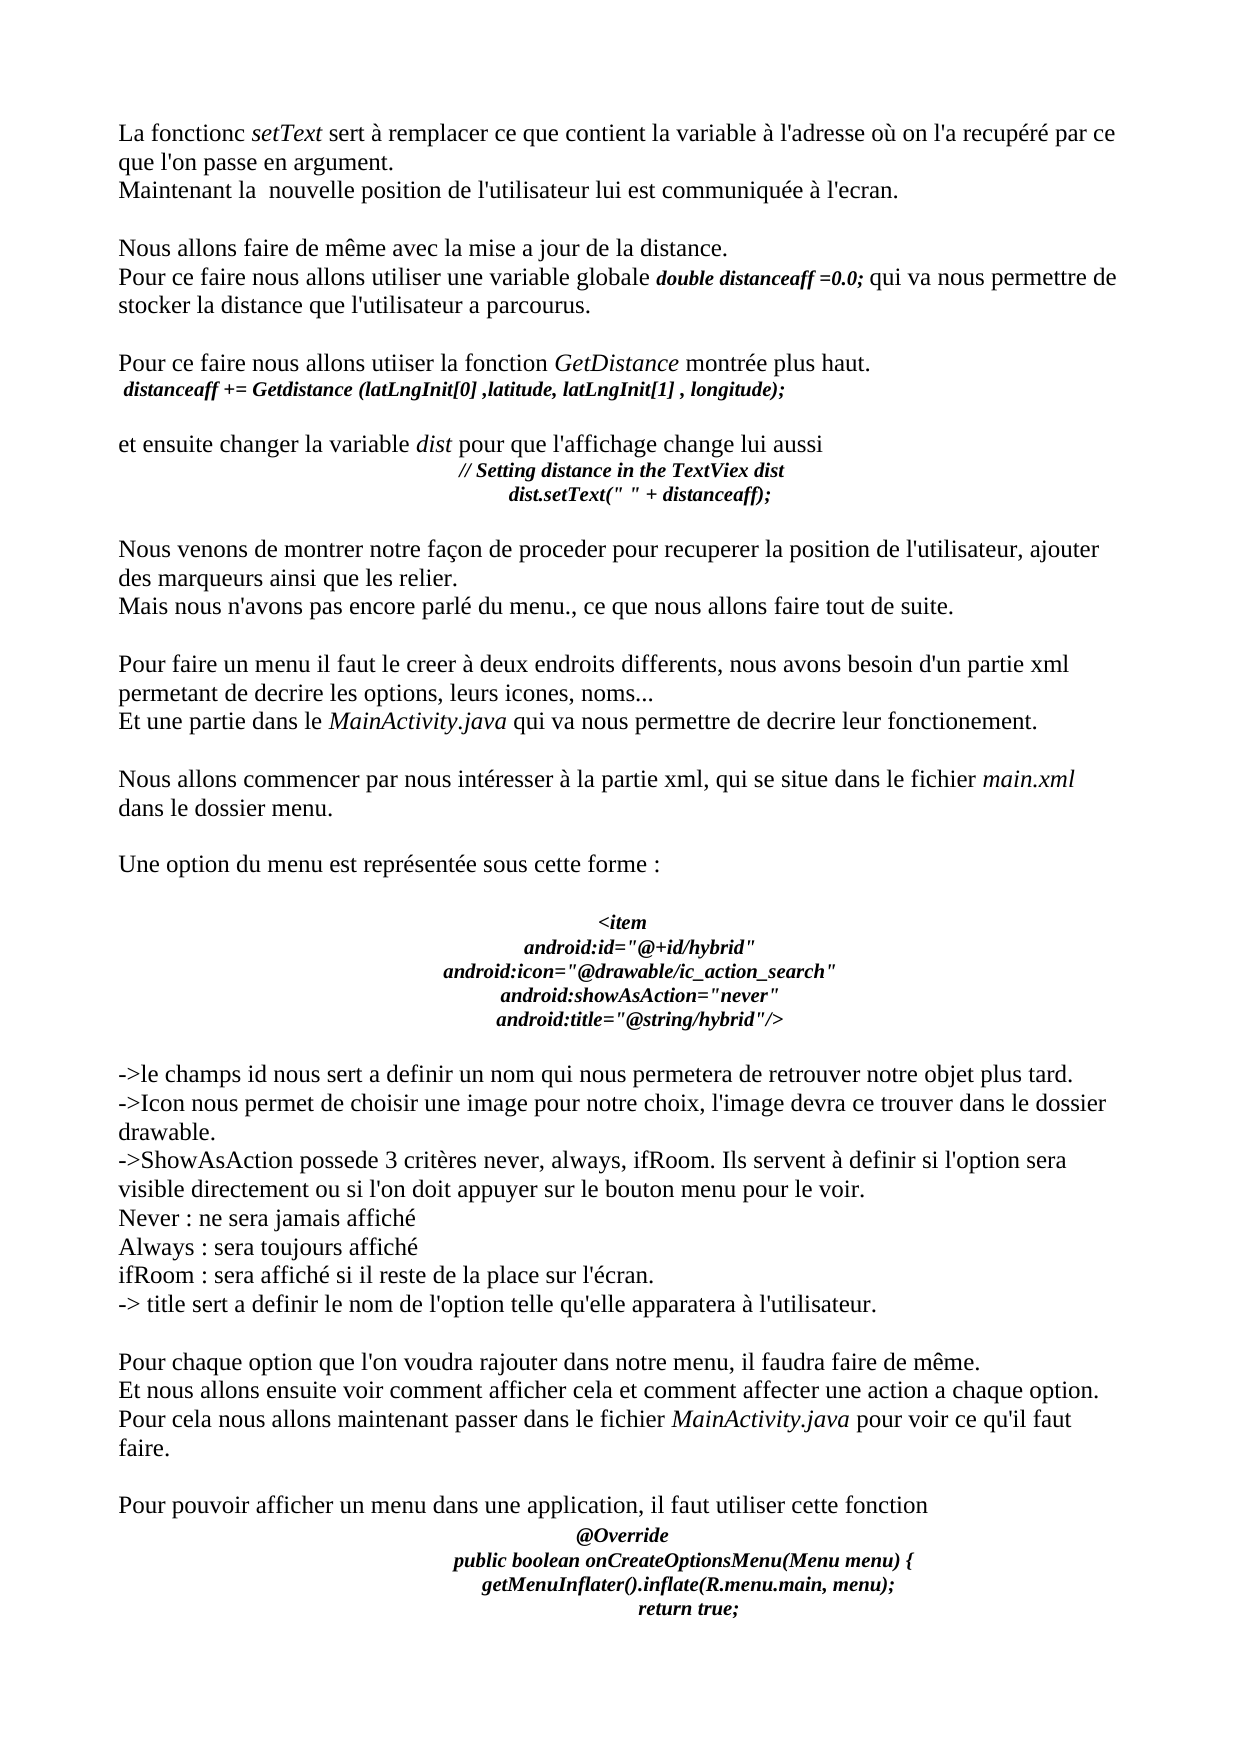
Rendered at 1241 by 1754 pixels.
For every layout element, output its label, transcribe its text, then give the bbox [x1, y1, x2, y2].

text @Override [118, 1519, 1122, 1548]
text -> title sert a definir le nom de l'option telle qu'elle apparatera à l'utilisateur. Pour chaque option que l'on voudra rajouter dans notre menu, il faudra faire de même. Et nous allons ensuite voir comment afficher cela et comment affecter une action a chaque option. Pour cela nous allons maintenant passer dans le fichier MainActivity.java pour voir ce qu'il faut faire. Pour pouvoir afficher un menu dans une application, il faut utiliser cette fonction [118, 1289, 1122, 1519]
text Nous venons de montrer notre façon de proceder pour recuperer la position de l'utilisateur, ajouter des marqueurs ainsi que les relier. Mais nous n'avons pas encore parlé du menu., ce que nous allons faire tout de suite. Pour faire un menu il faut le creer à deux endroits differents, nous avons besoin d'un partie xml permetant de decrire les options, leurs icones, noms... Et une partie dans le MainActivity.java qui va nous permettre de decrire leur fonctionement. Nous allons commencer par nous intéresser à la partie xml, qui se situe dans le fichier main.xml dans le dossier menu. [118, 534, 1122, 849]
text // Setting distance in the TextViex dist [118, 458, 1122, 482]
text public boolean onCreateOptionsMenu(Menu menu) { [118, 1548, 1122, 1572]
text et ensuite changer la variable dist pour que l'affichage change lui aussi [118, 429, 1122, 458]
text android:icon="@drawable/ic_action_search" [118, 959, 1122, 983]
text ifRoom : sera affiché si il reste de la place sur l'écran. [118, 1260, 1122, 1289]
text <item [118, 906, 1122, 935]
text android:showAsAction="never" [118, 983, 1122, 1007]
text ->le champs id nous sert a definir un nom qui nous permetera de retrouver notre objet plus tard. ->Icon nous permet de choisir une image pour notre choix, l'image devra ce trouver dans le dossier drawable. ->ShowAsAction possede 3 critères never, always, ifRoom. Ils servent à definir si l'option sera visible directement ou si l'on doit appuyer sur le bouton menu pour le voir. Never : ne sera jamais affiché [118, 1059, 1122, 1232]
text Une option du menu est représentée sous cette forme : [118, 849, 1122, 878]
text android:title="@string/hybrid"/> [118, 1007, 1122, 1031]
text Always : sera toujours affiché [118, 1232, 1122, 1260]
text return true; [118, 1596, 1122, 1620]
text La fonctionc setText sert à remplacer ce que contient la variable à l'adresse où on l'a recupéré par ce que l'on passe en argument. Maintenant la nouvelle position de l'utilisateur lui est communiquée à l'ecran. Nous allons faire de même avec la mise a jour de la distance. Pour ce faire nous allons utiliser une variable globale double distanceaff =0.0; qui va nous permettre de stocker la distance que l'utilisateur a parcourus. Pour ce faire nous allons utiiser la fonction GetDistance montrée plus haut. distanceaff += Getdistance (latLngInit[0] ,latitude, latLngInit[1] , longitude); [118, 118, 1122, 401]
text android:id="@+id/hybrid" [118, 935, 1122, 959]
text getMenuInflater().inflate(R.menu.main, menu); [118, 1572, 1122, 1596]
text dist.setText(" " + distanceaff); [118, 482, 1122, 506]
